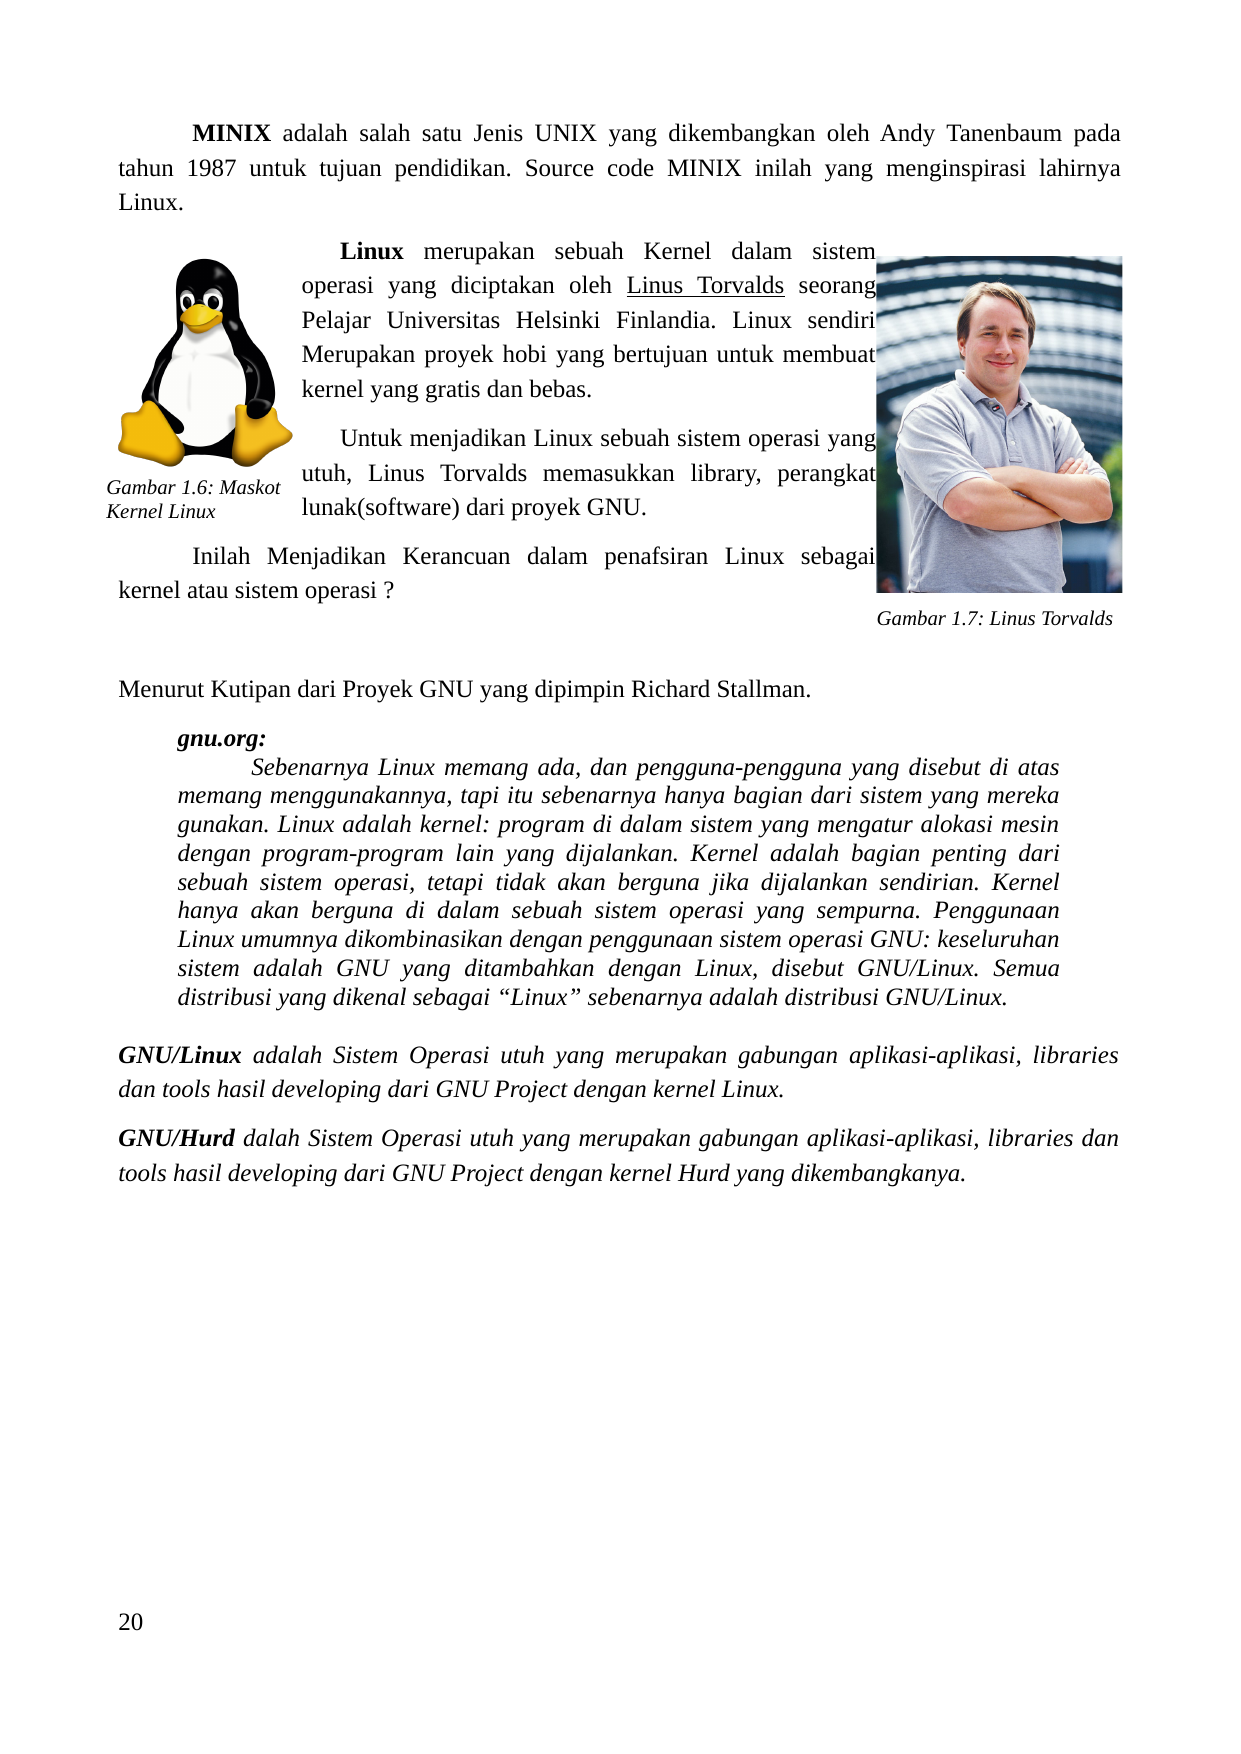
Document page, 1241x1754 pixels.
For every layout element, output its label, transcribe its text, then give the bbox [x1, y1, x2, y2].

text Inilah Menjadikan Kerancuan dalam penafsiran Linux sebagai kernel atau sistem operasi ? [118, 541, 876, 604]
text gnu.org: Sebenarnya Linux memang ada, dan pengguna-pengguna yang disebut di atas memang menggunakannya, tapi itu sebenarnya hanya bagian dari sistem yang mereka gunakan. Linux adalah kernel: program di dalam sistem yang mengatur alokasi mesin dengan program-program lain yang dijalankan. Kernel adalah bagian penting dari sebuah sistem operasi, tetapi tidak akan berguna jika dijalankan sendirian. Kernel hanya akan berguna di dalam sebuah sistem operasi yang sempurna. Penggunaan Linux umumnya dikombinasikan dengan penggunaan sistem operasi GNU: keseluruhan sistem adalah GNU yang ditambahkan dengan Linux, disebut GNU/Linux. Semua distribusi yang dikenal sebagai “Linux” sebenarnya adalah distribusi GNU/Linux. [177, 723, 1063, 1010]
text Gambar 1.7: Linus Torvalds [876, 593, 1123, 630]
text MINIX adalah salah satu Jenis UNIX yang dikembangkan oleh Andy Tanenbaum pada tahun 1987 untuk tujuan pendidikan. Source code MINIX inilah yang menginspirasi lahirnya Linux. [118, 118, 1122, 216]
text Gambar 1.6: Maskot Kernel Linux [106, 476, 301, 523]
text GNU/Hurd dalah Sistem Operasi utuh yang merupakan gabungan aplikasi-aplikasi, libraries dan tools hasil developing dari GNU Project dengan kernel Hurd yang dikembangkanya. [118, 1123, 1122, 1187]
text Menurut Kutipan dari Proyek GNU yang dipimpin Richard Stallman. [118, 674, 1122, 702]
picture [106, 245, 302, 476]
text Linux merupakan sebuah Kernel dalam sistem operasi yang diciptakan oleh Linus Torvalds seorang Pelajar Universitas Helsinki Finlandia. Linux sendiri Merupakan proyek hobi yang bertujuan untuk membuat kernel yang gratis dan bebas. [106, 233, 1123, 403]
picture [876, 256, 1123, 593]
text Untuk menjadikan Linux sebuah sistem operasi yang utuh, Linus Torvalds memasukkan library, perangkat lunak(software) dari proyek GNU. [301, 423, 876, 521]
text GNU/Linux adalah Sistem Operasi utuh yang merupakan gabungan aplikasi-aplikasi, libraries dan tools hasil developing dari GNU Project dengan kernel Linux. [118, 1040, 1122, 1103]
